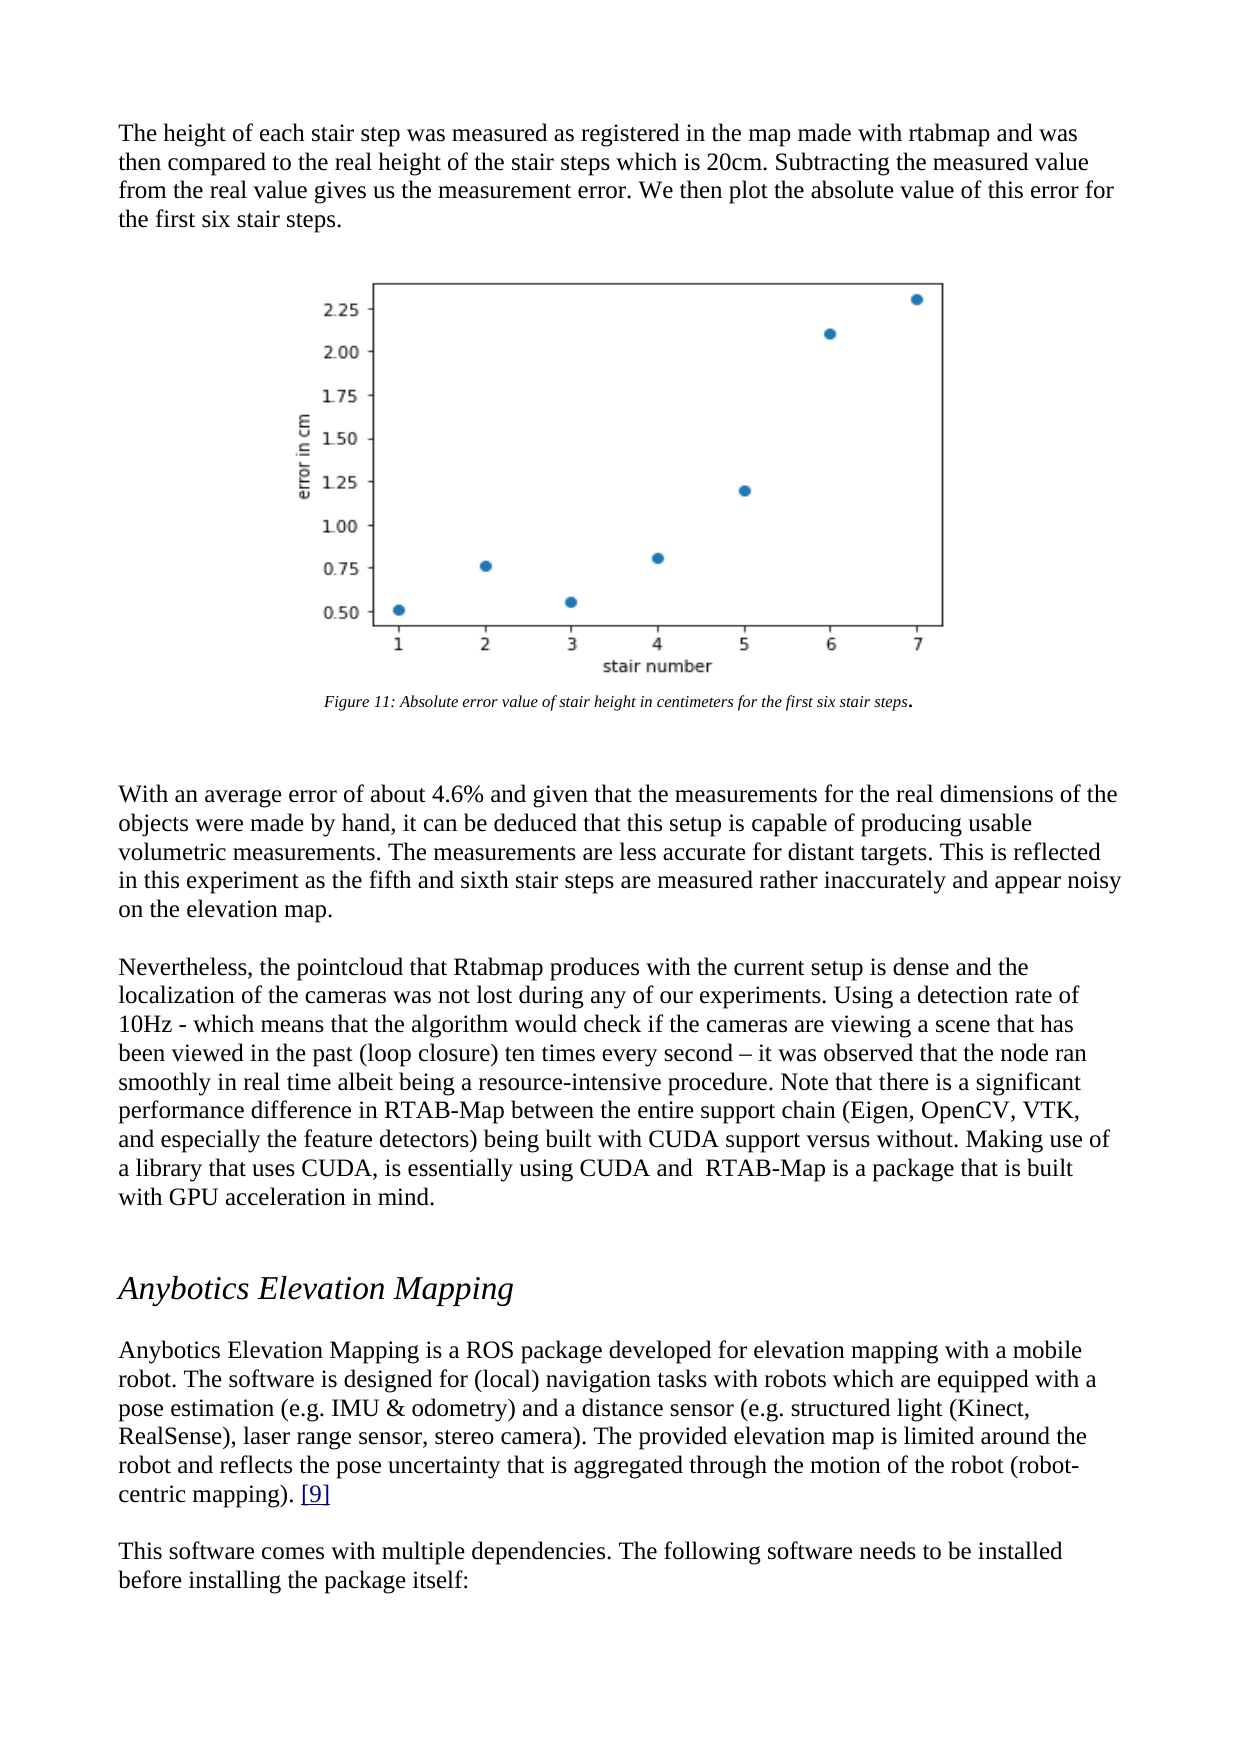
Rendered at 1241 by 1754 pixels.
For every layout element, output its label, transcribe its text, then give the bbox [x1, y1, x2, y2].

picture [286, 274, 954, 685]
text With an average error of about 4.6% and given that the measurements for the real dimensions of the objects were made by hand, it can be deduced that this setup is capable of producing usable volumetric measurements. The measurements are less accurate for distant targets. This is reflected in this experiment as the fifth and sixth stair steps are measured rather inaccurately and appear noisy on the elevation map. [118, 779, 1122, 923]
text Anybotics Elevation Mapping [118, 1268, 1122, 1306]
text Figure 11: Absolute error value of stair height in centimeters for the first six stair steps. [314, 685, 926, 713]
text This software comes with multiple dependencies. The following software needs to be installed before installing the package itself: [118, 1536, 1122, 1594]
text Nevertheless, the pointcloud that Rtabmap produces with the current setup is dense and the localization of the cameras was not lost during any of our experiments. Using a detection rate of 10Hz - which means that the algorithm would check if the cameras are viewing a scene that has been viewed in the past (loop closure) ten times every second – it was observed that the node ran smoothly in real time albeit being a resource-intensive procedure. Note that there is a significant performance difference in RTAB-Map between the entire support chain (Eigen, OpenCV, VTK, and especially the feature detectors) being built with CUDA support versus without. Making use of a library that uses CUDA, is essentially using CUDA and RTAB-Map is a package that is built with GPU acceleration in mind. [118, 952, 1122, 1211]
text Anybotics Elevation Mapping is a ROS package developed for elevation mapping with a mobile robot. The software is designed for (local) navigation tasks with robots which are equipped with a pose estimation (e.g. IMU & odometry) and a distance sensor (e.g. structured light (Kinect, RealSense), laser range sensor, stereo camera). The provided elevation map is limited around the robot and reflects the pose uncertainty that is aggregated through the motion of the robot (robot-centric mapping). [9] [118, 1335, 1122, 1508]
text The height of each stair step was measured as registered in the map made with rtabmap and was then compared to the real height of the stair steps which is 20cm. Subtracting the measured value from the real value gives us the measurement error. We then plot the absolute value of this error for the first six stair steps. [118, 118, 1122, 233]
